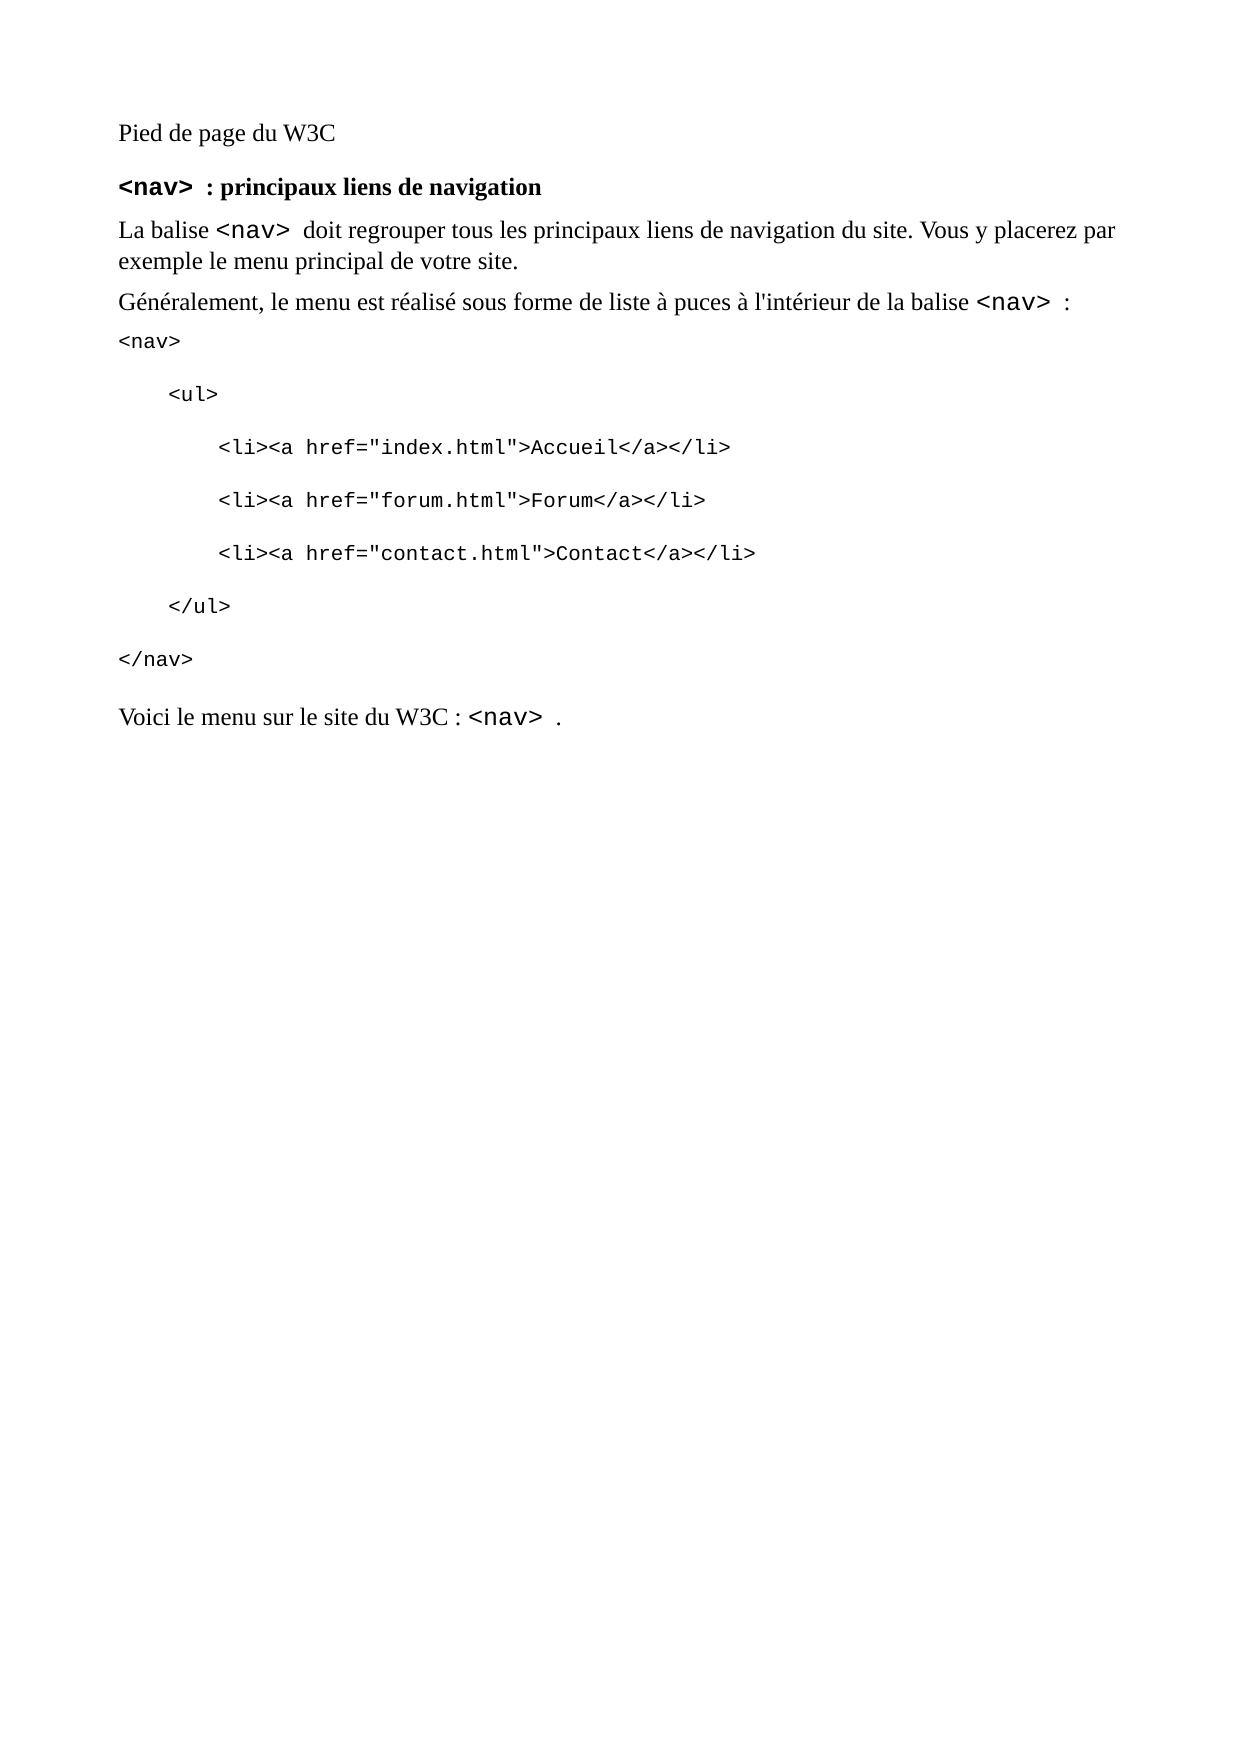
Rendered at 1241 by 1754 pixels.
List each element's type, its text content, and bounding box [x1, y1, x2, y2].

text <li><a href="forum.html">Forum</a></li> [118, 490, 1122, 514]
text Voici le menu sur le site du W3C : <nav> . [118, 702, 1122, 733]
text Pied de page du W3C [118, 118, 1122, 147]
text La balise <nav> doit regrouper tous les principaux liens de navigation du site. Vous y placerez par exemple le menu principal de votre site. [118, 215, 1122, 275]
text <li><a href="contact.html">Contact</a></li> [118, 543, 1122, 567]
text <ul> [118, 384, 1122, 407]
text <li><a href="index.html">Accueil</a></li> [118, 437, 1122, 461]
text <nav> [118, 331, 1122, 354]
text </nav> [118, 649, 1122, 673]
text Généralement, le menu est réalisé sous forme de liste à puces à l'intérieur de la balise <nav> : [118, 287, 1122, 318]
text </ul> [118, 596, 1122, 620]
subtitle <nav> : principaux liens de navigation [118, 172, 1122, 203]
